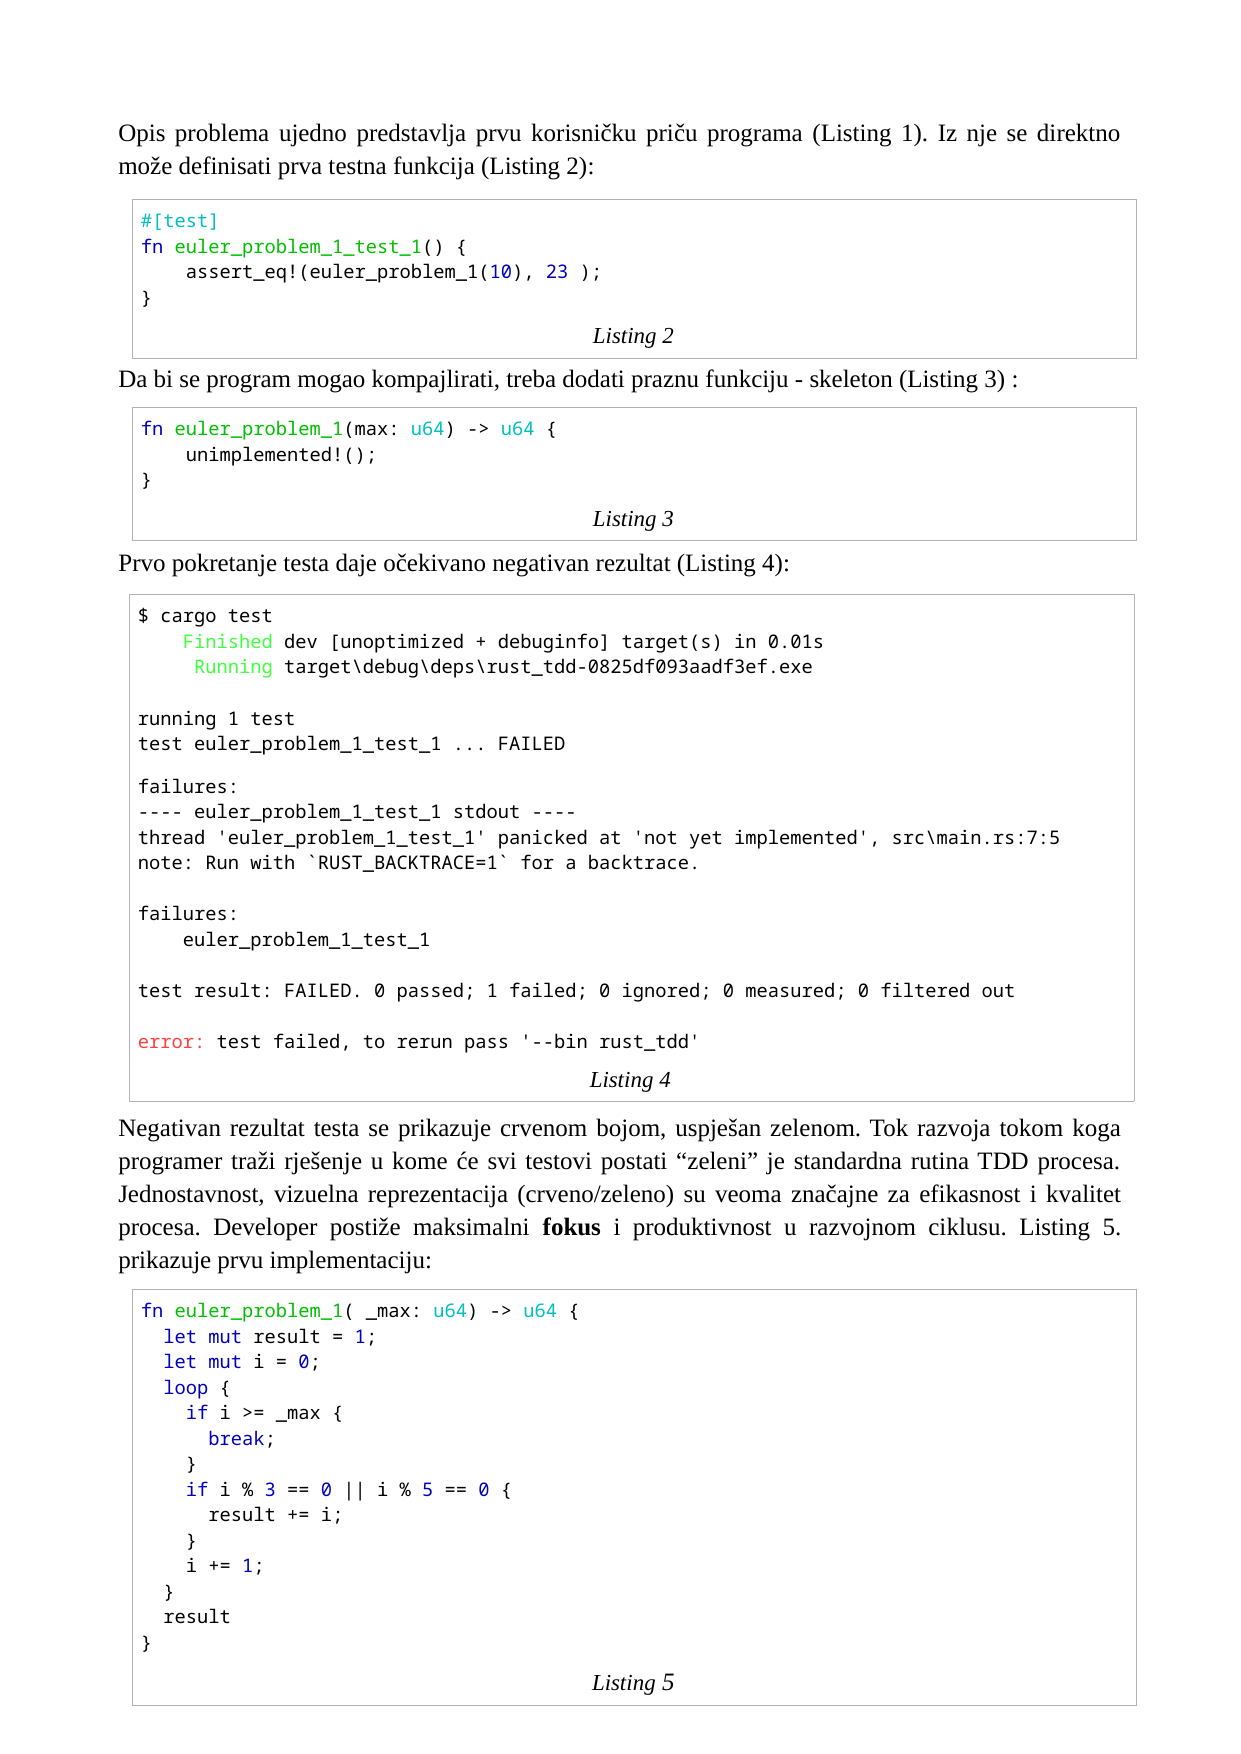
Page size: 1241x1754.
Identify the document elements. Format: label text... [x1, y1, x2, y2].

text } [141, 1578, 1128, 1604]
text failures: [138, 901, 1125, 926]
text let mut i = 0; [141, 1348, 1128, 1374]
text euler_problem_1_test_1 [138, 926, 1125, 952]
text } [141, 1527, 1128, 1553]
text assert_eq!(euler_problem_1(10), 23 ); [141, 259, 1128, 284]
list Listing 5 [141, 1667, 1128, 1696]
text Opis problema ujedno predstavlja prvu korisničku priču programa (Listing 1). Iz nje se direktno može definisati prva testna funkcija (Listing 2): [118, 118, 1122, 180]
text fn euler_problem_1_test_1() { [141, 233, 1128, 259]
text Negativan rezultat testa se prikazuje crvenom bojom, uspješan zelenom. Tok razvoja tokom koga programer traži rješenje u kome će svi testovi postati “zeleni” je standardna rutina TDD procesa. Jednostavnost, vizuelna reprezentacija (crveno/zeleno) su veoma značajne za efikasnost i kvalitet procesa. Developer postiže maksimalni fokus i produktivnost u razvojnom ciklusu. Listing 5. prikazuje prvu implementaciju: [118, 577, 1122, 1274]
text error: test failed, to rerun pass '--bin rust_tdd' [138, 1028, 1125, 1054]
text $ cargo test [138, 603, 1125, 628]
text fn euler_problem_1(max: u64) -> u64 { [141, 416, 1128, 441]
text Running target\debug\deps\rust_tdd-0825df093aadf3ef.exe [138, 654, 1125, 679]
text i += 1; [141, 1553, 1128, 1578]
text } [141, 1629, 1128, 1655]
text break; [141, 1425, 1128, 1451]
text Prvo pokretanje testa daje očekivano negativan rezultat (Listing 4): [118, 462, 1122, 577]
text test euler_problem_1_test_1 ... FAILED [138, 730, 1125, 756]
text #[test] [141, 208, 1128, 233]
list Listing 4 [138, 1066, 1125, 1092]
text unimplemented!(); [141, 441, 1128, 467]
text failures: [138, 773, 1125, 798]
text Finished dev [unoptimized + debuginfo] target(s) in 0.01s [138, 628, 1125, 654]
text ---- euler_problem_1_test_1 stdout ---- [138, 798, 1125, 824]
text note: Run with `RUST_BACKTRACE=1` for a backtrace. [138, 849, 1125, 875]
text if i >= _max { [141, 1399, 1128, 1425]
text if i % 3 == 0 || i % 5 == 0 { [141, 1476, 1128, 1502]
text Da bi se program mogao kompajlirati, treba dodati praznu funkciju - skeleton (Listing 3) : [118, 224, 1122, 392]
text result += i; [141, 1502, 1128, 1527]
text fn euler_problem_1( _max: u64) -> u64 { [141, 1297, 1128, 1323]
list Listing 2 [141, 322, 1128, 349]
text test result: FAILED. 0 passed; 1 failed; 0 ignored; 0 measured; 0 filtered out [138, 977, 1125, 1003]
text } [141, 467, 1128, 492]
text thread 'euler_problem_1_test_1' panicked at 'not yet implemented', src\main.rs:7:5 [138, 824, 1125, 849]
text } [141, 284, 1128, 310]
text Negativan rezultat testa se prikazuje crvenom bojom, uspješan zelenom. Tok razvoja tokom koga programer traži rješenje u kome će svi testovi postati “zeleni” je standardna rutina TDD procesa. Jednostavnost, vizuelna reprezentacija (crveno/zeleno) su veoma značajne za efikasnost i kvalitet procesa. Developer postiže maksimalni fokus i produktivnost u razvojnom ciklusu. Listing 5. prikazuje prvu implementaciju: [130, 595, 1134, 1101]
text running 1 test [138, 705, 1125, 730]
text let mut result = 1; [141, 1323, 1128, 1348]
text } [141, 1451, 1128, 1476]
text result [141, 1604, 1128, 1629]
list Listing 3 [141, 505, 1128, 531]
text loop { [141, 1374, 1128, 1399]
